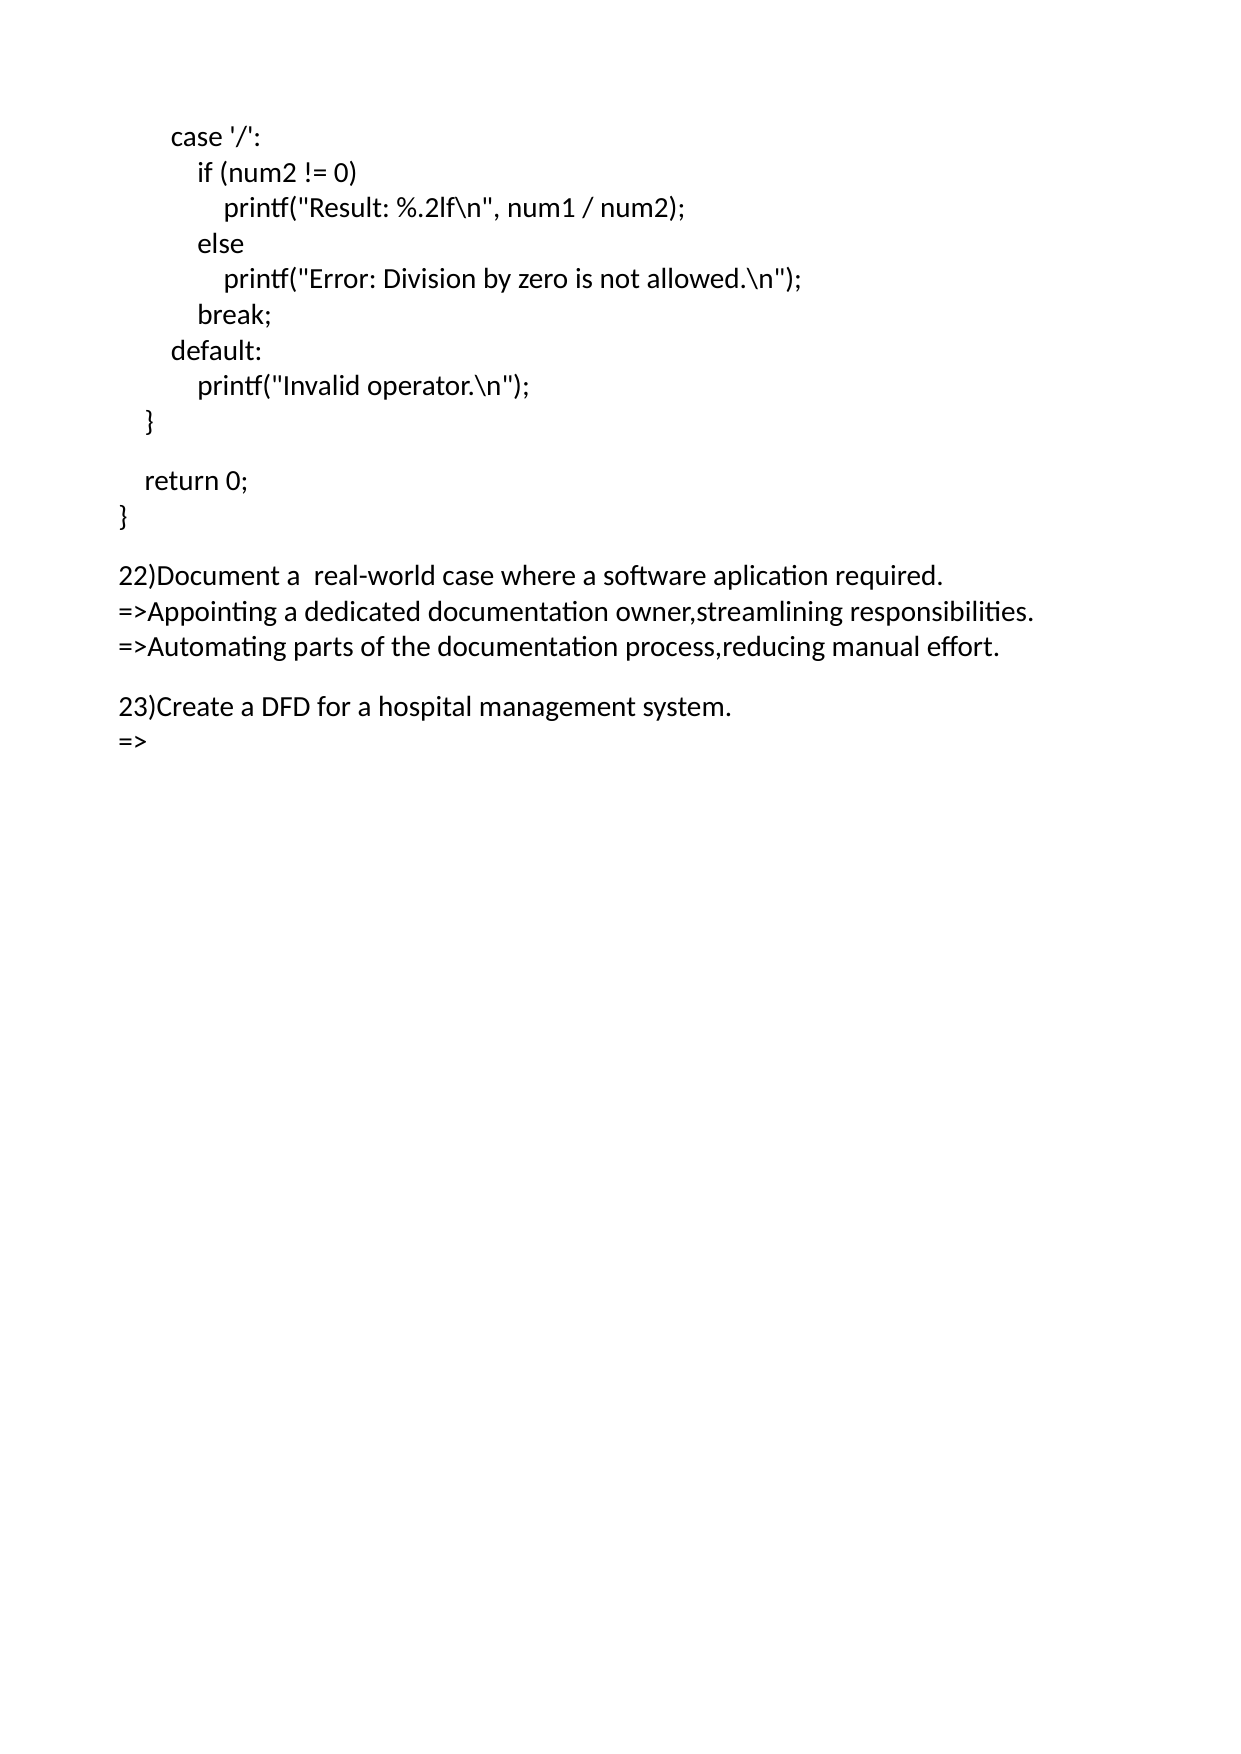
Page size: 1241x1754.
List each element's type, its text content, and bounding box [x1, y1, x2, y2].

text =>Appointing a dedicated documentation owner,streamlining responsibilities. [118, 593, 1122, 628]
text printf("Result: %.2lf\n", num1 / num2); [118, 189, 1122, 225]
text } [118, 498, 1122, 534]
text default: [118, 332, 1122, 367]
text case '/': [118, 118, 1122, 154]
text if (num2 != 0) [118, 154, 1122, 189]
text } [118, 403, 1122, 439]
text printf("Error: Division by zero is not allowed.\n"); [118, 261, 1122, 296]
text return 0; [118, 462, 1122, 498]
text printf("Invalid operator.\n"); [118, 367, 1122, 403]
text => [118, 723, 1122, 759]
text =>Automating parts of the documentation process,reducing manual effort. [118, 628, 1122, 664]
text 22)Document a real-world case where a software aplication required. [118, 557, 1122, 593]
text break; [118, 296, 1122, 332]
text else [118, 225, 1122, 261]
text 23)Create a DFD for a hospital management system. [118, 688, 1122, 723]
